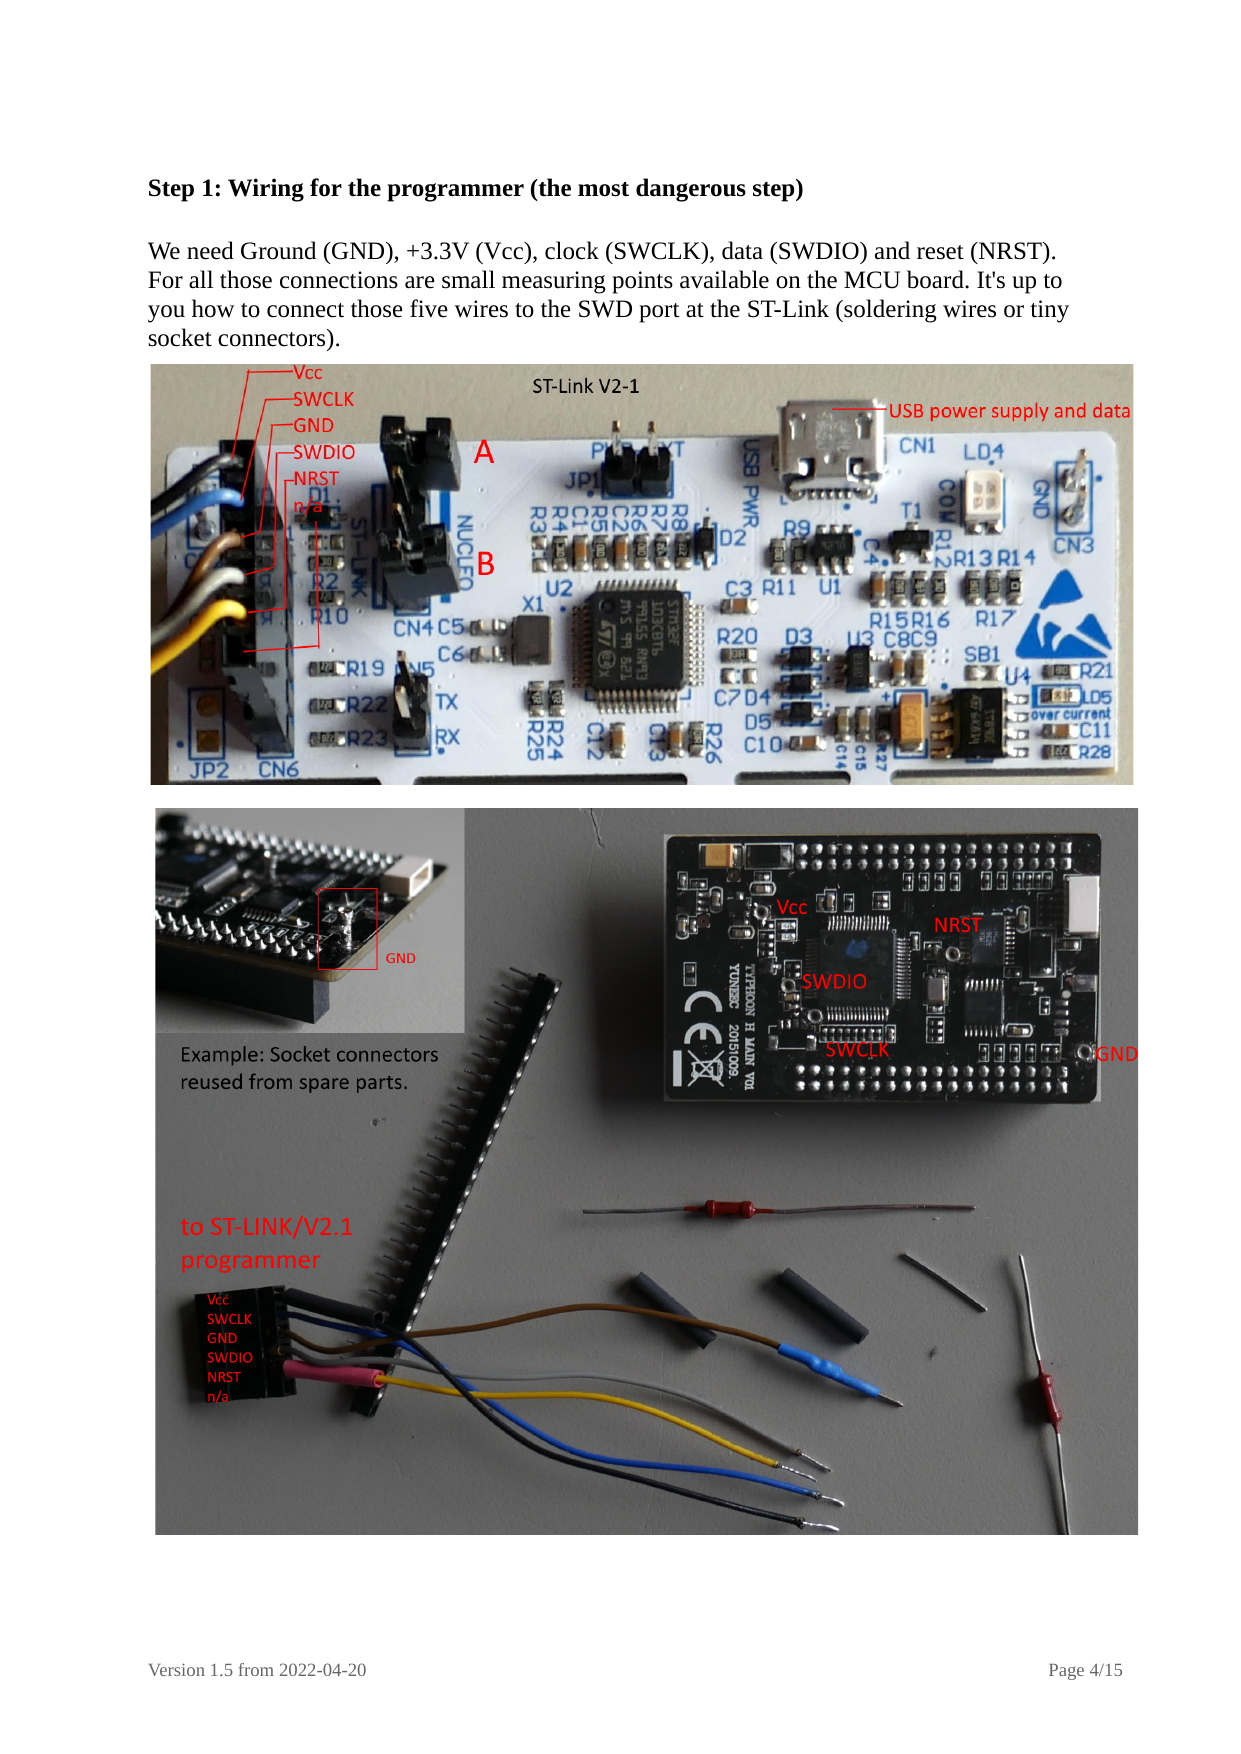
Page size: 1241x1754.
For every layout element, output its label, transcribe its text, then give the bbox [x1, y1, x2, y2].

picture [155, 808, 1139, 1535]
text We need Ground (GND), +3.3V (Vcc), clock (SWCLK), data (SWDIO) and reset (NRST). For all those connections are small measuring points available on the MCU board. It's up to you how to connect those five wires to the SWD port at the ST-Link (soldering wires or tiny socket connectors). [148, 236, 1093, 351]
picture [150, 364, 1134, 785]
subtitle Step 1: Wiring for the programmer (the most dangerous step) [148, 173, 1093, 201]
